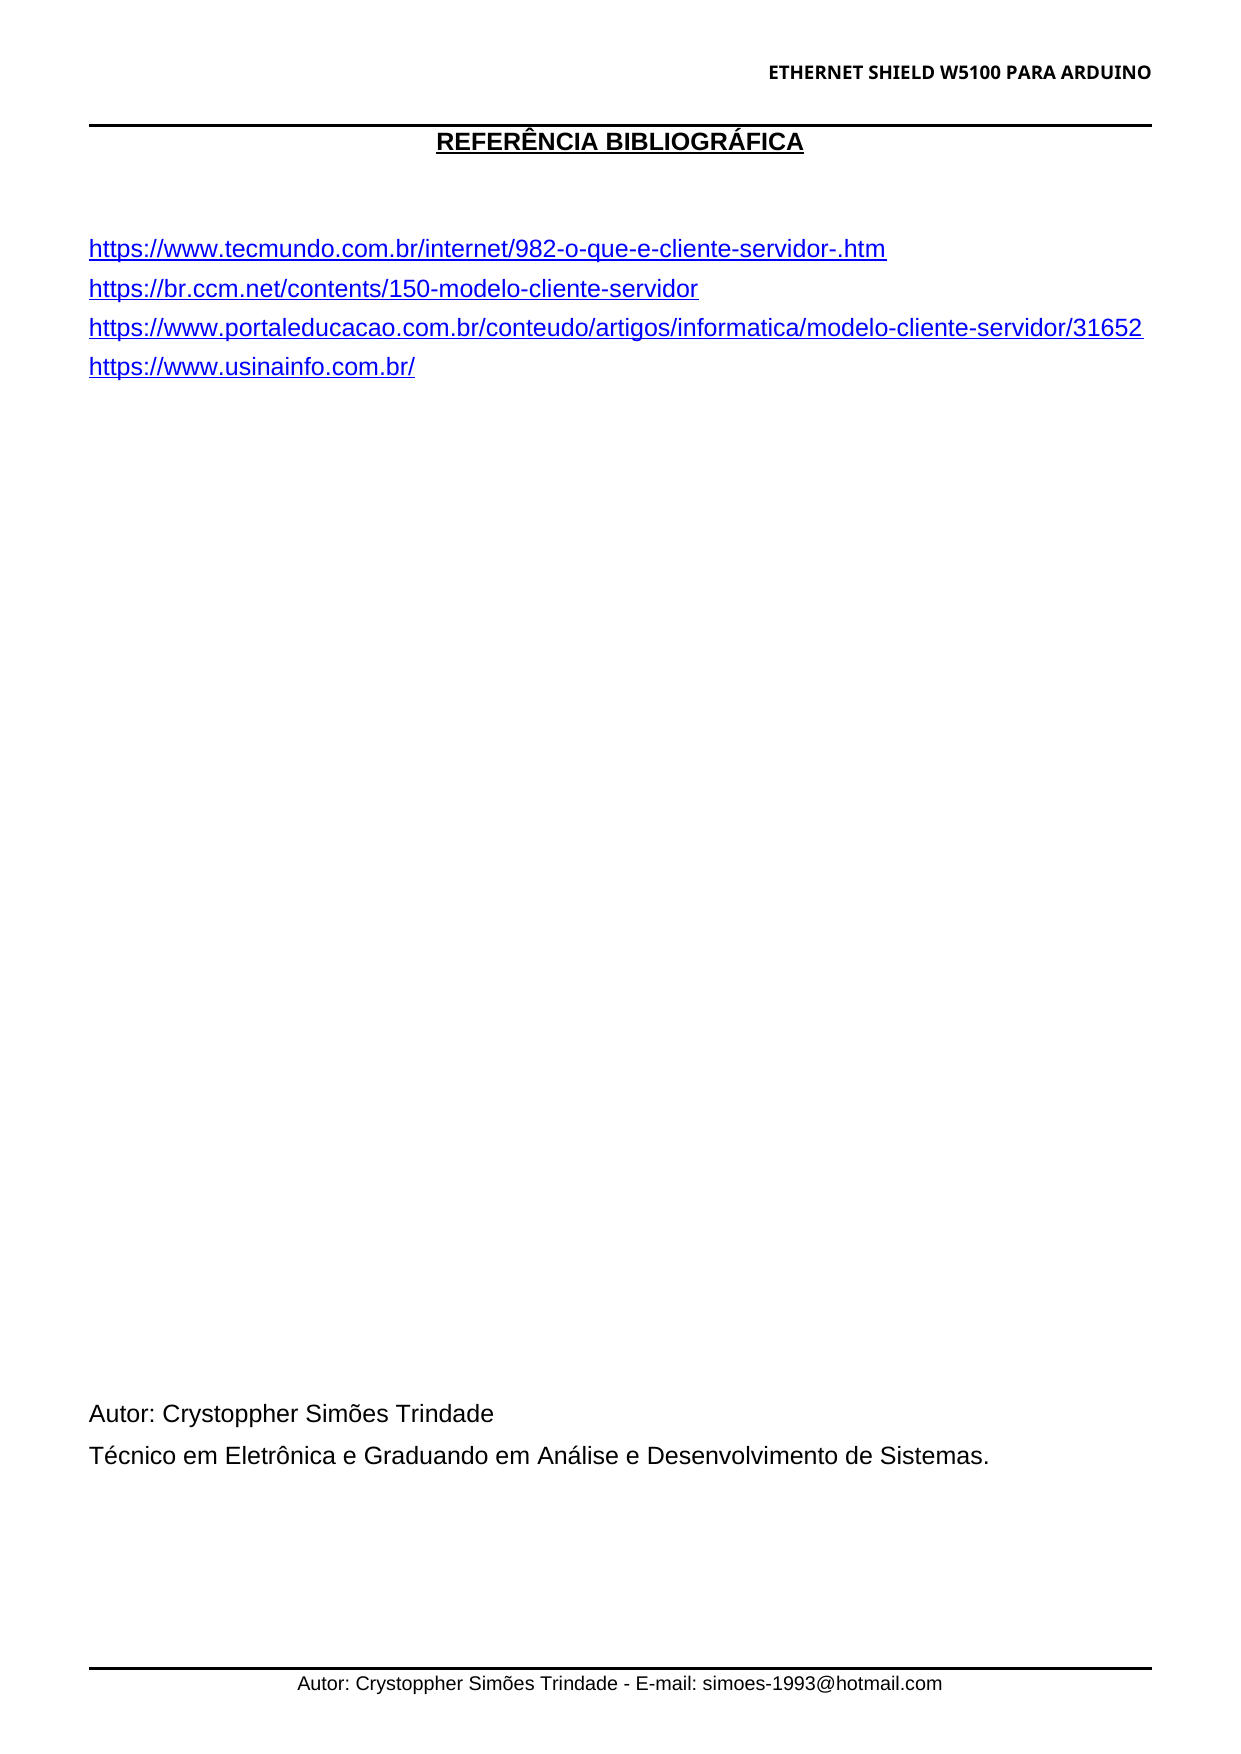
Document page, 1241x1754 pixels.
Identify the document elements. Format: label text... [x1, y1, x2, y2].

text REFERÊNCIA BIBLIOGRÁFICA [89, 127, 1152, 156]
text https://www.usinainfo.com.br/ [89, 352, 1152, 381]
text https://www.portaleducacao.com.br/conteudo/artigos/informatica/modelo-cliente-servidor/31652 [89, 313, 1152, 341]
text Técnico em Eletrônica e Graduando em Análise e Desenvolvimento de Sistemas. [89, 1441, 1152, 1469]
text https://www.tecmundo.com.br/internet/982-o-que-e-cliente-servidor-.htm [89, 234, 1152, 263]
text Autor: Crystoppher Simões Trindade [89, 1399, 1152, 1428]
text https://br.ccm.net/contents/150-modelo-cliente-servidor [89, 273, 1152, 302]
